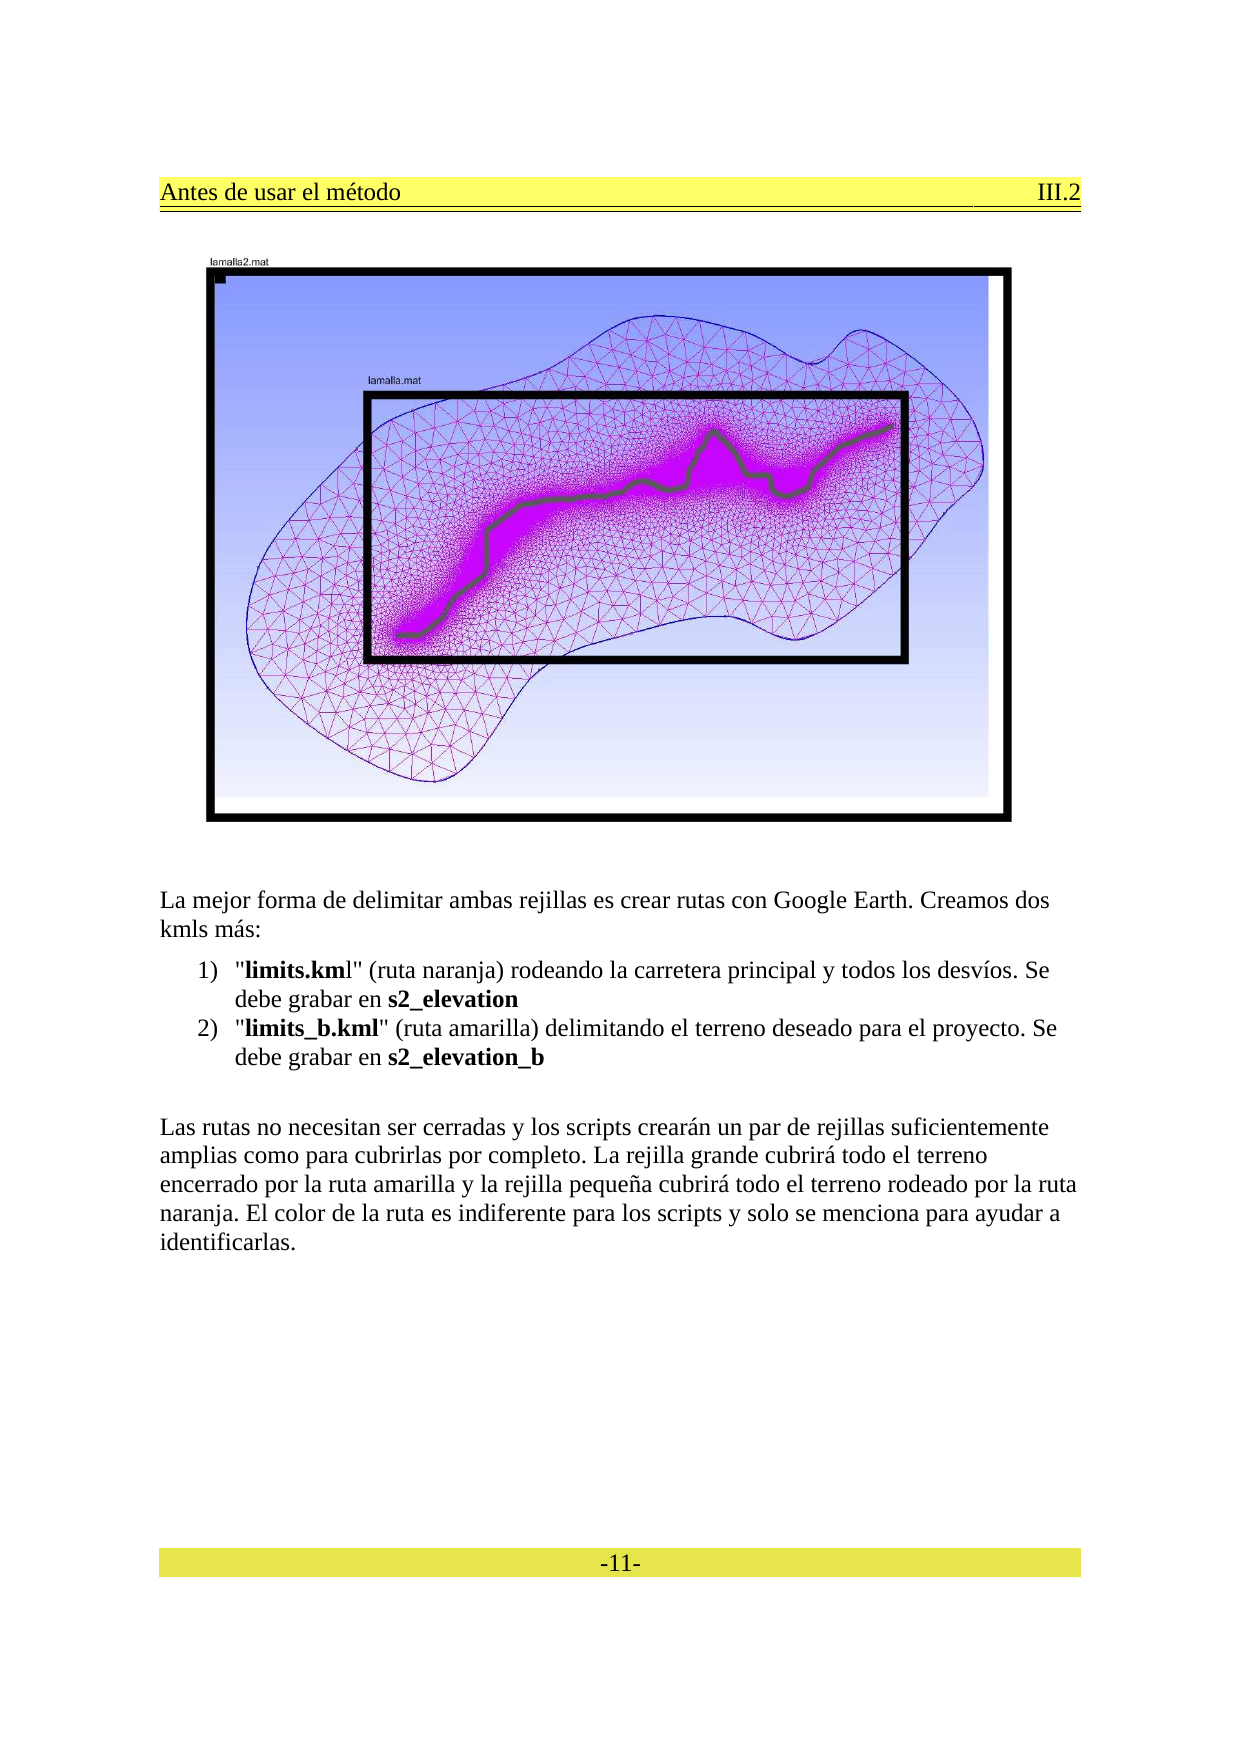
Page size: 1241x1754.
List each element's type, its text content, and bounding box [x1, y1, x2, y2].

list "limits.kml" (ruta naranja) rodeando la carretera principal y todos los desvíos. Se debe grabar en s2_elevation [197, 955, 1081, 1013]
picture [176, 249, 1027, 823]
text La mejor forma de delimitar ambas rejillas es crear rutas con Google Earth. Creamos dos kmls más: [159, 885, 1081, 943]
list "limits_b.kml" (ruta amarilla) delimitando el terreno deseado para el proyecto. Se debe grabar en s2_elevation_b [197, 1013, 1081, 1070]
text Las rutas no necesitan ser cerradas y los scripts crearán un par de rejillas suficientemente amplias como para cubrirlas por completo. La rejilla grande cubrirá todo el terreno encerrado por la ruta amarilla y la rejilla pequeña cubrirá todo el terreno rodeado por la ruta naranja. El color de la ruta es indiferente para los scripts y solo se menciona para ayudar a identificarlas. [159, 1112, 1081, 1255]
